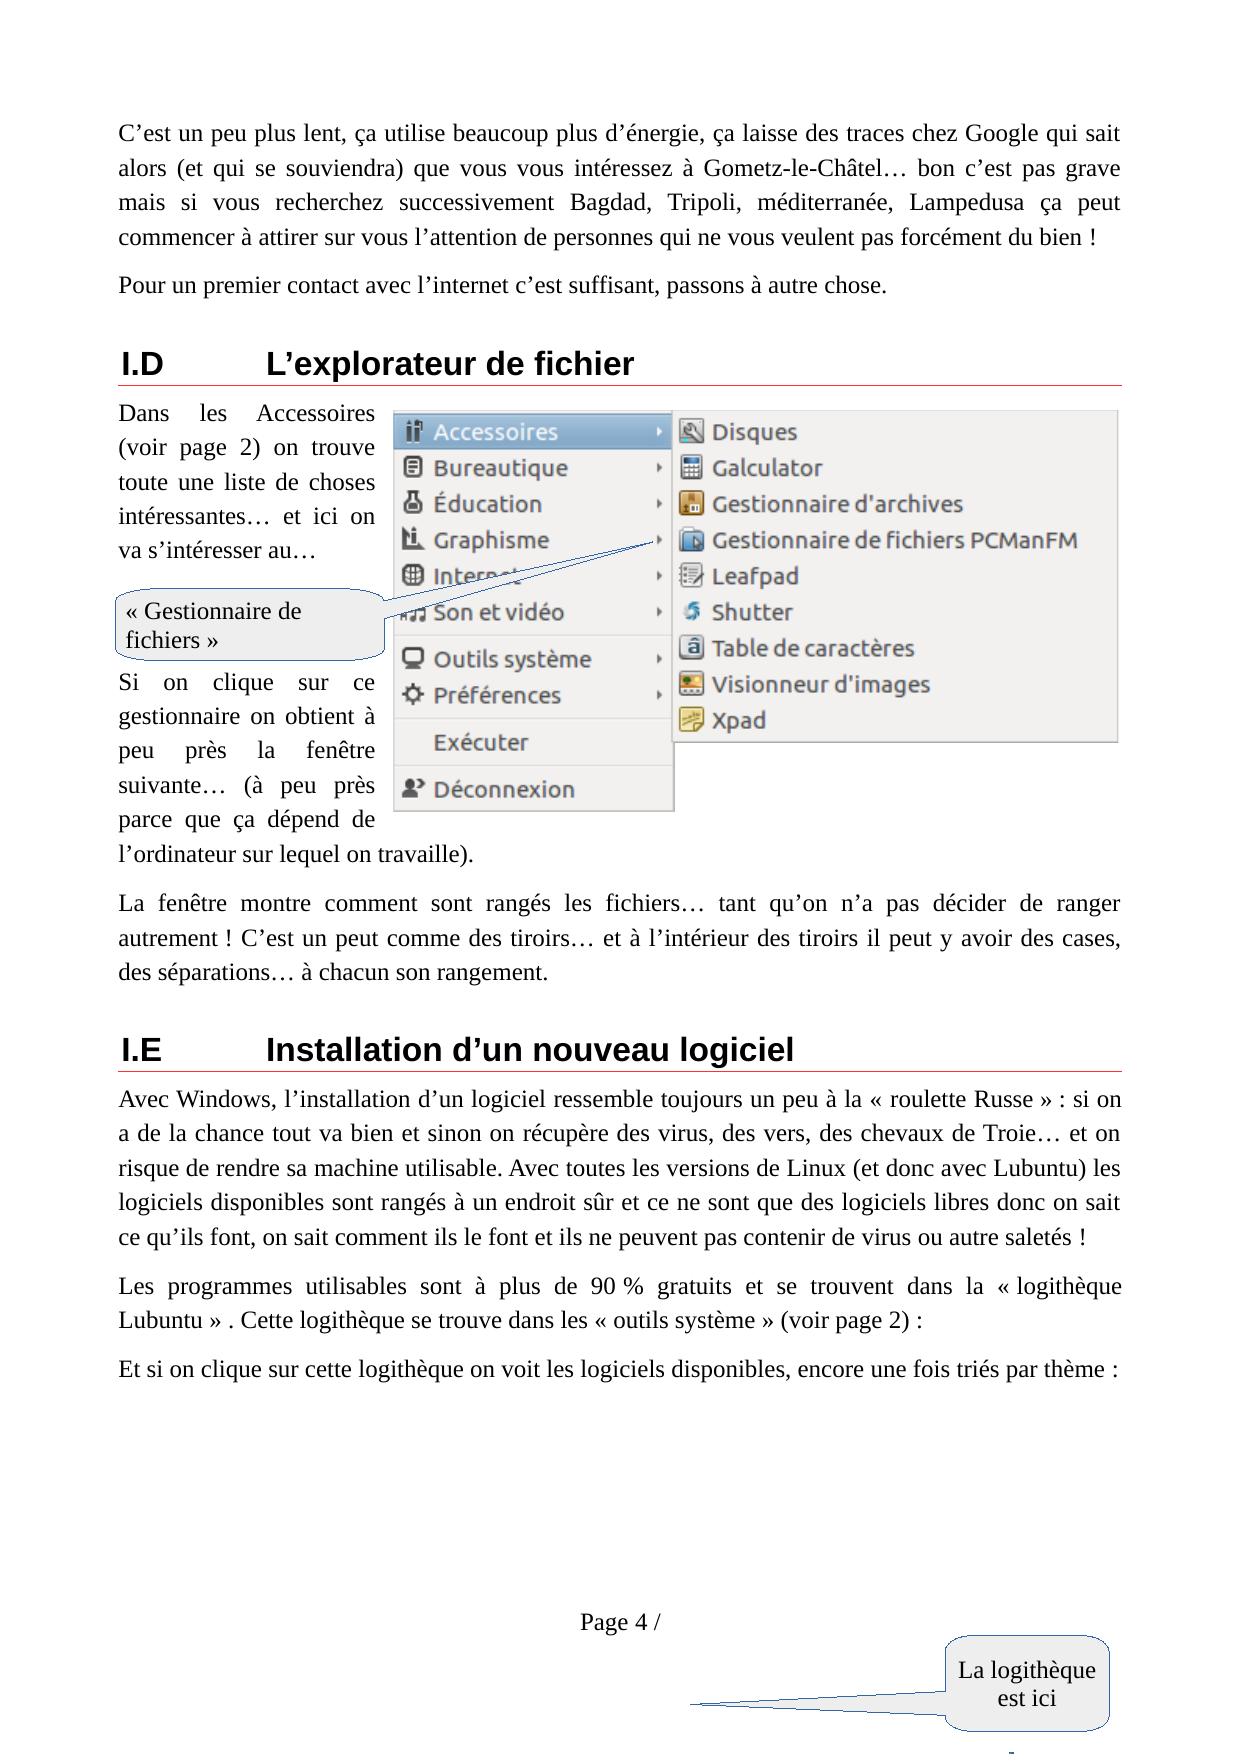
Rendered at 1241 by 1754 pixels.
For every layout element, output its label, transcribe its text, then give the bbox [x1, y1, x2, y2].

text Et si on clique sur cette logithèque on voit les logiciels disponibles, encore une fois triés par thème : [118, 1354, 1122, 1383]
text C’est un peu plus lent, ça utilise beaucoup plus d’énergie, ça laisse des traces chez Google qui sait alors (et qui se souviendra) que vous vous intéressez à Gometz-le-Châtel… bon c’est pas grave mais si vous recherchez successivement Bagdad, Tripoli, méditerranée, Lampedusa ça peut commencer à attirer sur vous l’attention de personnes qui ne vous veulent pas forcément du bien ! [118, 118, 1122, 250]
picture [393, 410, 1119, 812]
text La fenêtre montre comment sont rangés les fichiers… tant qu’on n’a pas décider de ranger autrement ! C’est un peut comme des tiroirs… et à l’intérieur des tiroirs il peut y avoir des cases, des séparations… à chacun son rangement. [118, 888, 1122, 986]
text Avec Windows, l’installation d’un logiciel ressemble toujours un peu à la « roulette Russe » : si on a de la chance tout va bien et sinon on récupère des virus, des vers, des chevaux de Troie… et on risque de rendre sa machine utilisable. Avec toutes les versions de Linux (et donc avec Lubuntu) les logiciels disponibles sont rangés à un endroit sûr et ce ne sont que des logiciels libres donc on sait ce qu’ils font, on sait comment ils le font et ils ne peuvent pas contenir de virus ou autre saletés ! [118, 1084, 1122, 1251]
text Dans les Accessoires (voir page 2) on trouve toute une liste de choses intéressantes… et ici on va s’intéresser au… [118, 398, 1122, 564]
text Les programmes utilisables sont à plus de 90 % gratuits et se trouvent dans la « logithèque Lubuntu » . Cette logithèque se trouve dans les « outils système » (voir page 2) : [118, 1271, 1122, 1334]
subtitle L’explorateur de fichier [118, 341, 1122, 385]
text Si on clique sur ce gestionnaire on obtient à peu près la fenêtre suivante… (à peu près parce que ça dépend de l’ordinateur sur lequel on travaille). [118, 584, 1122, 868]
subtitle Installation d’un nouveau logiciel [118, 1027, 1122, 1071]
text Pour un premier contact avec l’internet c’est suffisant, passons à autre chose. [118, 271, 1122, 299]
